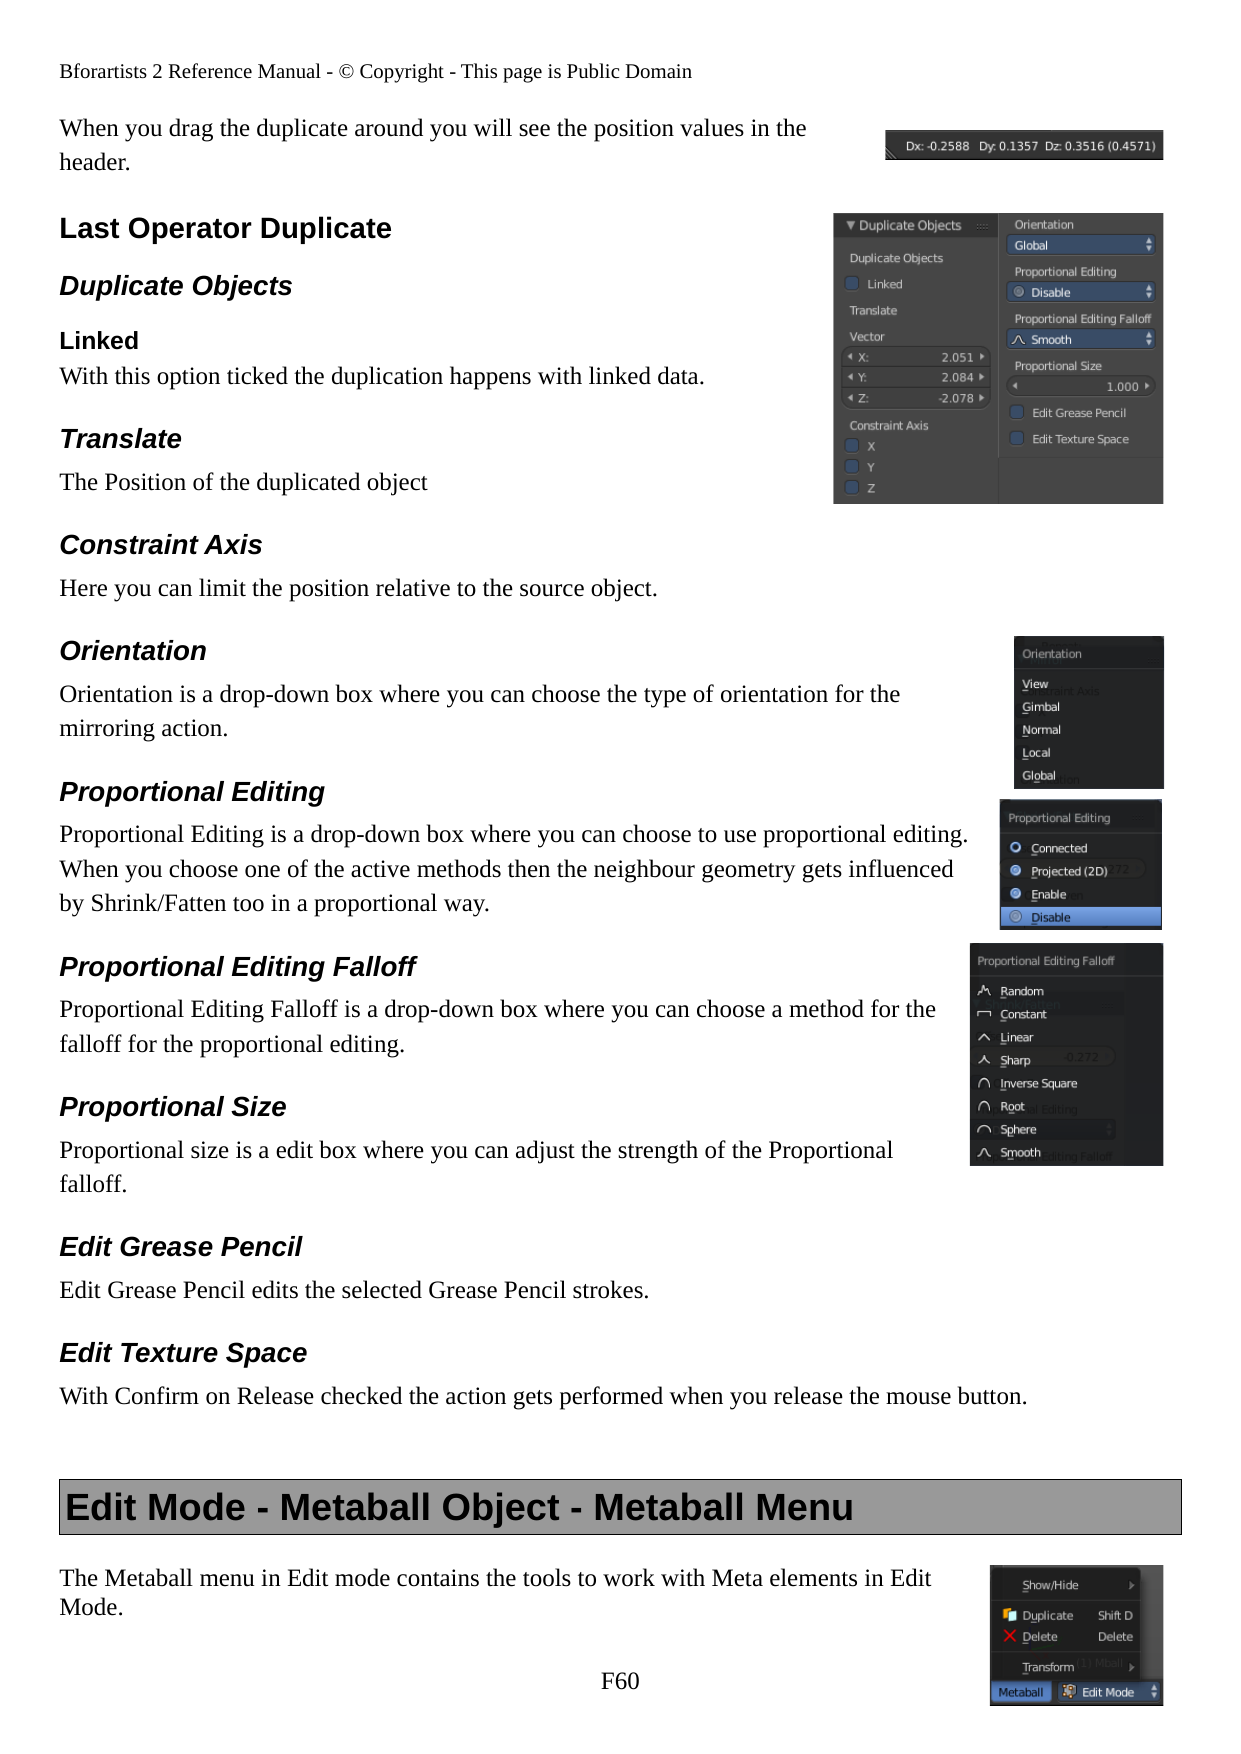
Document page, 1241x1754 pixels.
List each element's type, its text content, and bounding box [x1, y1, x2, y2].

table_header Edit Mode - Metaball Object - Metaball Menu [60, 1480, 1181, 1534]
text When you drag the duplicate around you will see the position values in the header. [59, 113, 1181, 176]
subtitle Proportional Size [59, 1090, 969, 1122]
subtitle Constraint Axis [59, 529, 1181, 561]
subtitle Proportional Editing Falloff [59, 950, 969, 982]
picture [999, 799, 1162, 930]
subtitle [1164, 326, 1181, 355]
text Proportional size is a edit box where you can adjust the strength of the Proportional falloff. [59, 1135, 1181, 1198]
subtitle Edit Texture Space [59, 1337, 1181, 1368]
subtitle Linked [59, 326, 833, 355]
subtitle Last Operator Duplicate [59, 211, 1181, 244]
subtitle Edit Grease Pencil [59, 1231, 1181, 1263]
subtitle [1164, 423, 1181, 454]
text Proportional Editing is a drop-down box where you can choose to use proportional editing. When you choose one of the active methods then the neighbour geometry gets influenced by Shrink/Fatten too in a proportional way. [59, 819, 999, 917]
picture [833, 213, 1164, 504]
text With this option ticked the duplication happens with linked data. [59, 361, 833, 390]
text Proportional Editing Falloff is a drop-down box where you can choose a method for the falloff for the proportional editing. [59, 994, 969, 1057]
subtitle [1164, 1090, 1181, 1122]
text The Metaball menu in Edit mode contains the tools to work with Meta elements in Edit Mode. [59, 1563, 1181, 1621]
text Orientation is a drop-down box where you can choose the type of orientation for the mirroring action. [59, 679, 1014, 742]
text Edit Grease Pencil edits the selected Grease Pencil strokes. [59, 1275, 1181, 1304]
text The Position of the duplicated object [59, 467, 833, 496]
picture [989, 1565, 1164, 1706]
text Here you can limit the position relative to the source object. [59, 573, 1181, 602]
subtitle [1164, 269, 1181, 301]
picture [969, 943, 1164, 1166]
picture [1014, 636, 1165, 789]
text With Confirm on Release checked the action gets performed when you release the mouse button. [59, 1381, 1181, 1410]
subtitle Proportional Editing [59, 775, 1181, 807]
picture [885, 130, 1164, 160]
subtitle Translate [59, 423, 833, 454]
subtitle Orientation [59, 634, 1181, 666]
subtitle Duplicate Objects [59, 269, 833, 301]
